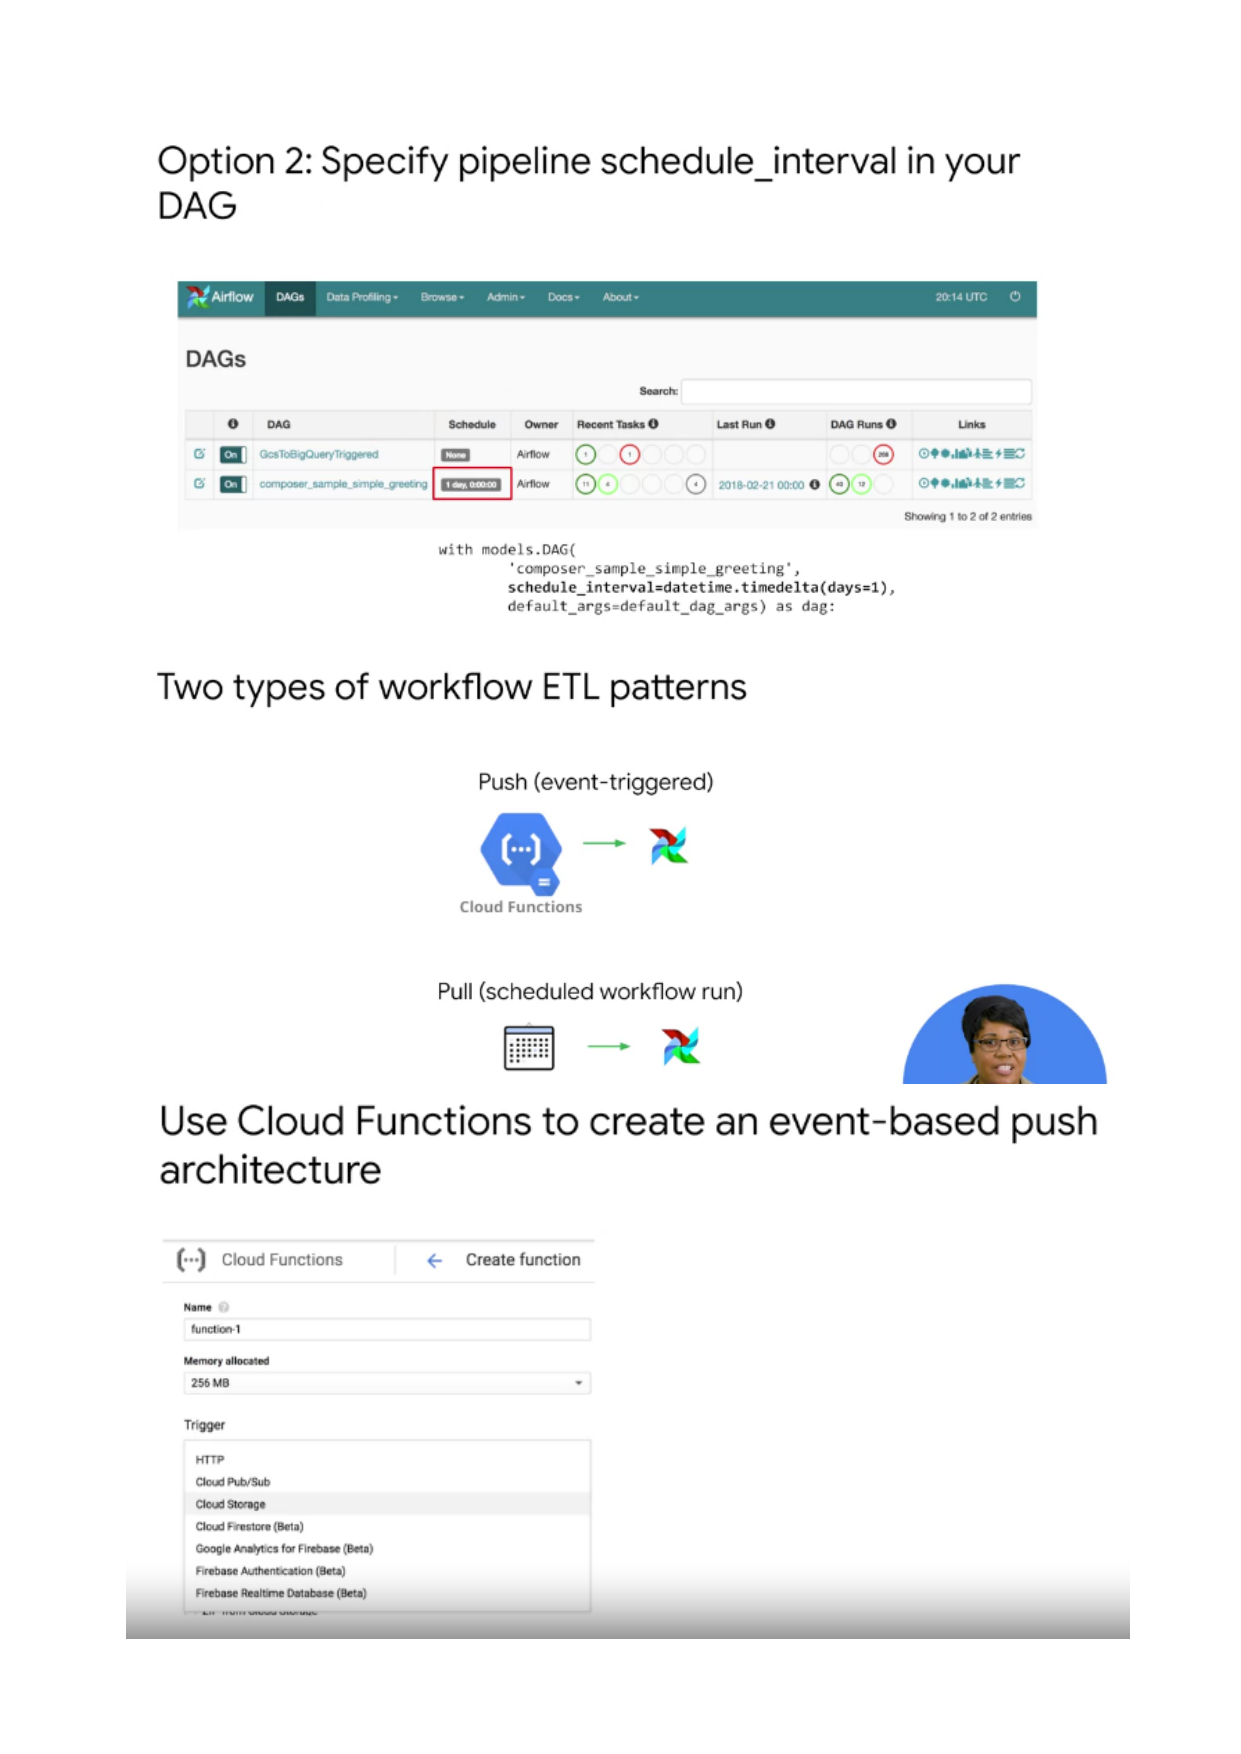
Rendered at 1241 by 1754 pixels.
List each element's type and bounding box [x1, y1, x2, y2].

picture [118, 118, 1123, 629]
picture [118, 657, 1130, 1639]
